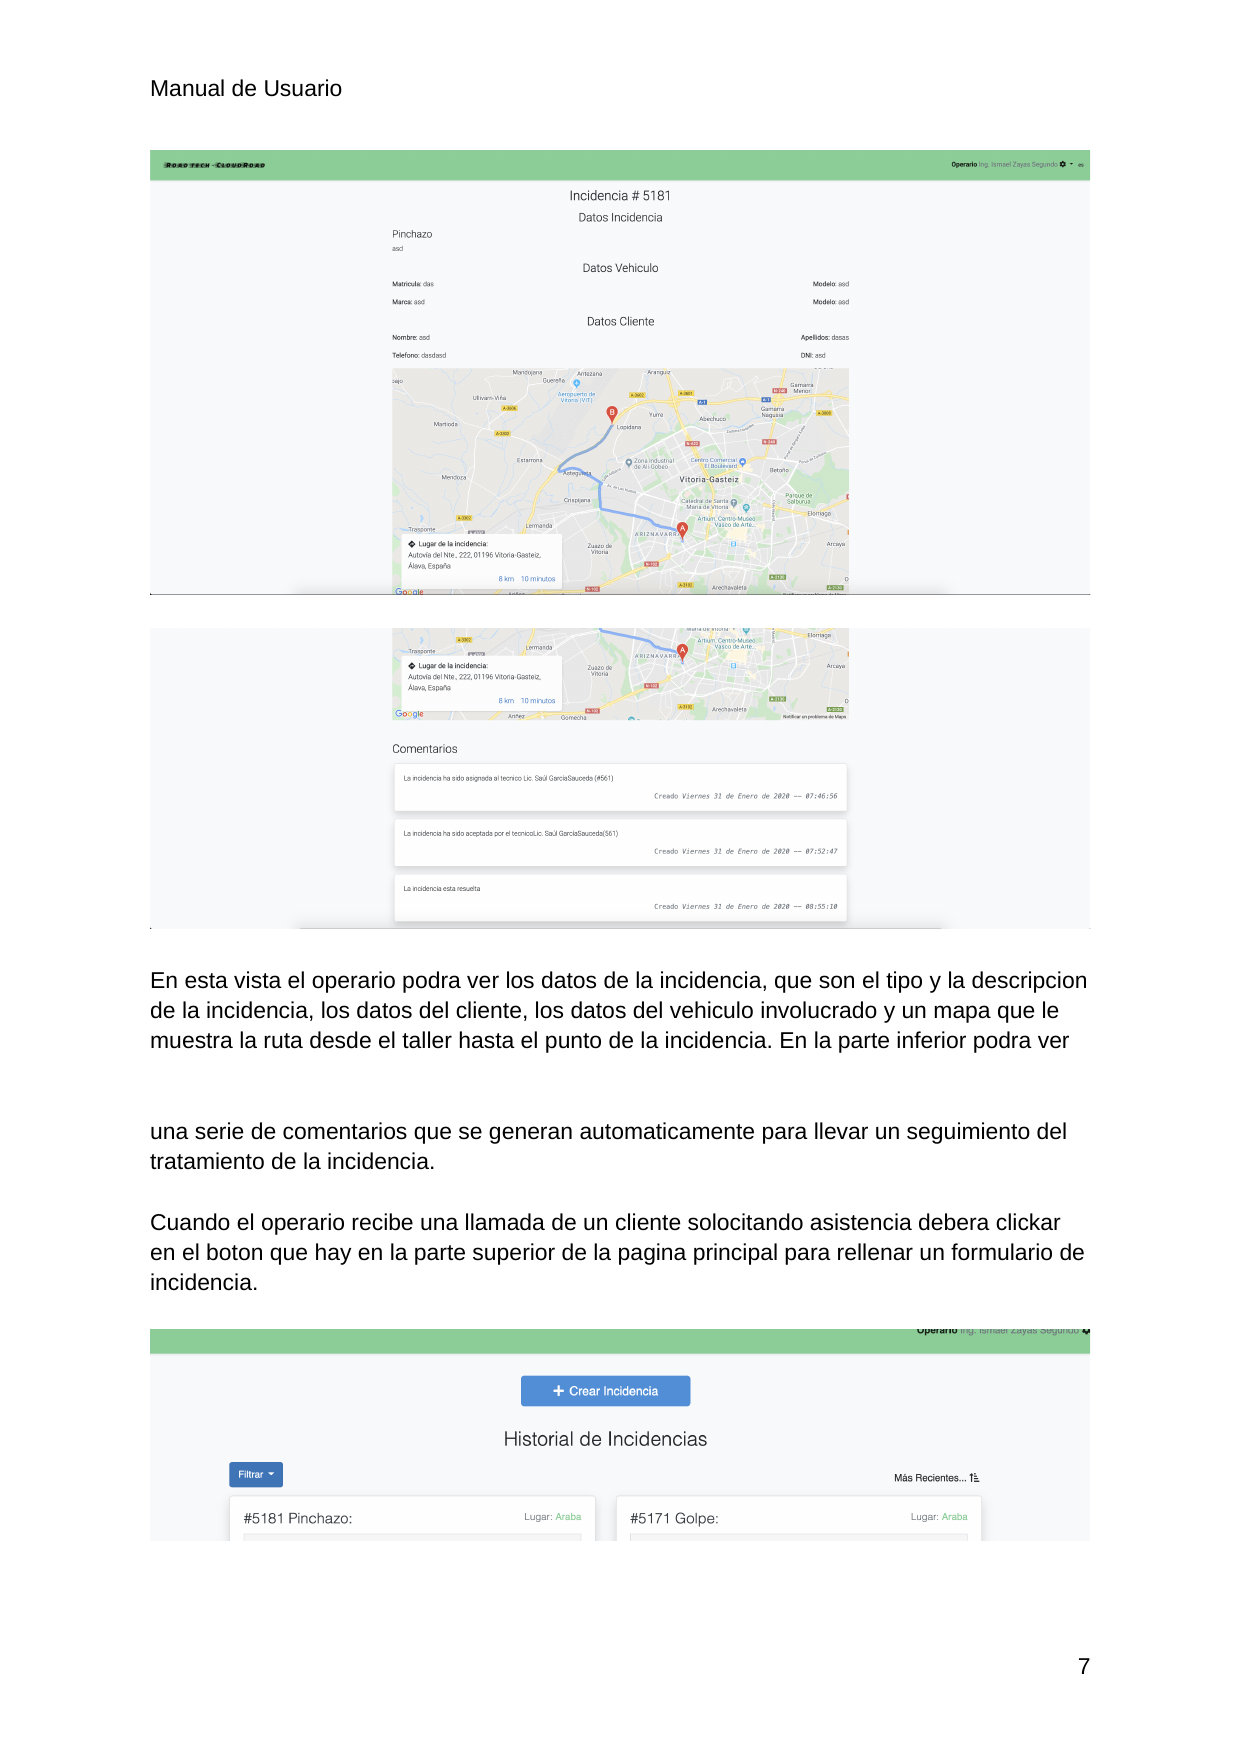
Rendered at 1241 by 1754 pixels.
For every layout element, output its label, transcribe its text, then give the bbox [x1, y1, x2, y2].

text En esta vista el operario podra ver los datos de la incidencia, que son el tipo y la descripcion de la incidencia, los datos del cliente, los datos del vehiculo involucrado y un mapa que le muestra la ruta desde el taller hasta el punto de la incidencia. En la parte inferior podra ver [150, 967, 1090, 1054]
picture [150, 1329, 1091, 1541]
text tratamiento de la incidencia. [150, 1148, 1090, 1174]
text Cuando el operario recibe una llamada de un cliente solocitando asistencia debera clickar en el boton que hay en la parte superior de la pagina principal para rellenar un formulario de incidencia. [150, 1209, 1090, 1295]
picture [150, 150, 1091, 595]
text una serie de comentarios que se generan automaticamente para llevar un seguimiento del [150, 1118, 1090, 1144]
picture [150, 628, 1091, 929]
